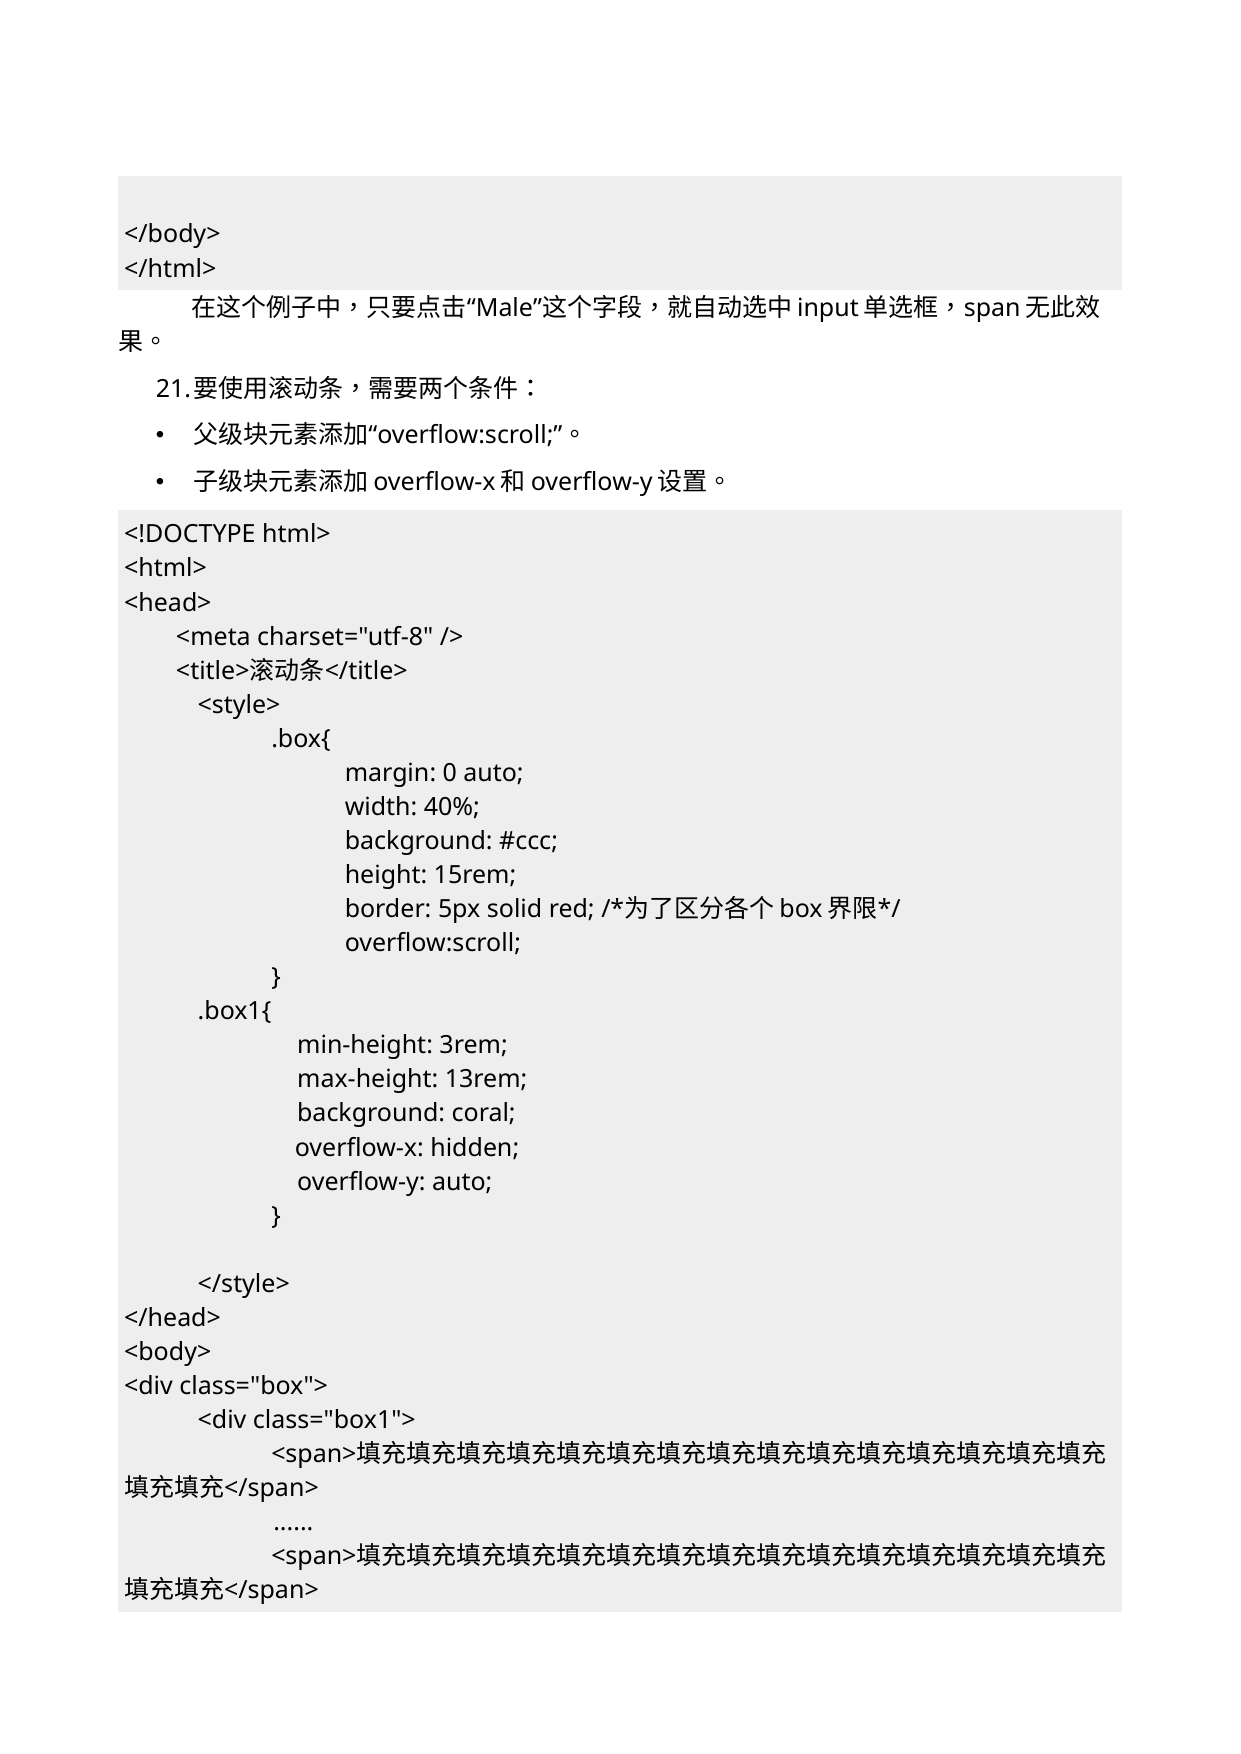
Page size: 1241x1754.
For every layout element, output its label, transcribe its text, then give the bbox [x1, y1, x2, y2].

list 父级块元素添加“overflow:scroll;”。 [156, 417, 1122, 451]
list 子级块元素添加overflow-x和overflow-y设置。 [156, 464, 1122, 498]
table_header <!DOCTYPE html> <html> <head> <meta charset="utf-8" /> <title>滚动条</title> <style> .box{ margin: 0 auto; width: 40%; background: #ccc; height: 15rem; border: 5px solid red; /*为了区分各个box界限*/ overflow:scroll; } .box1{ min-height: 3rem; max-height: 13rem; background: coral; overflow-x: hidden; overflow-y: auto; } </style> </head> <body> <div class="box"> <div class="box1"> <span>填充填充填充填充填充填充填充填充填充填充填充填充填充填充填充填充填充</span> ...... <span>填充填充填充填充填充填充填充填充填充填充填充填充填充填充填充填充填充</span> [118, 510, 1122, 1612]
table_header </body> </html> [118, 176, 1122, 290]
list 要使用滚动条，需要两个条件： [156, 371, 1122, 405]
text 在这个例子中，只要点击“Male”这个字段，就自动选中input单选框，span无此效果。 [118, 290, 1122, 358]
